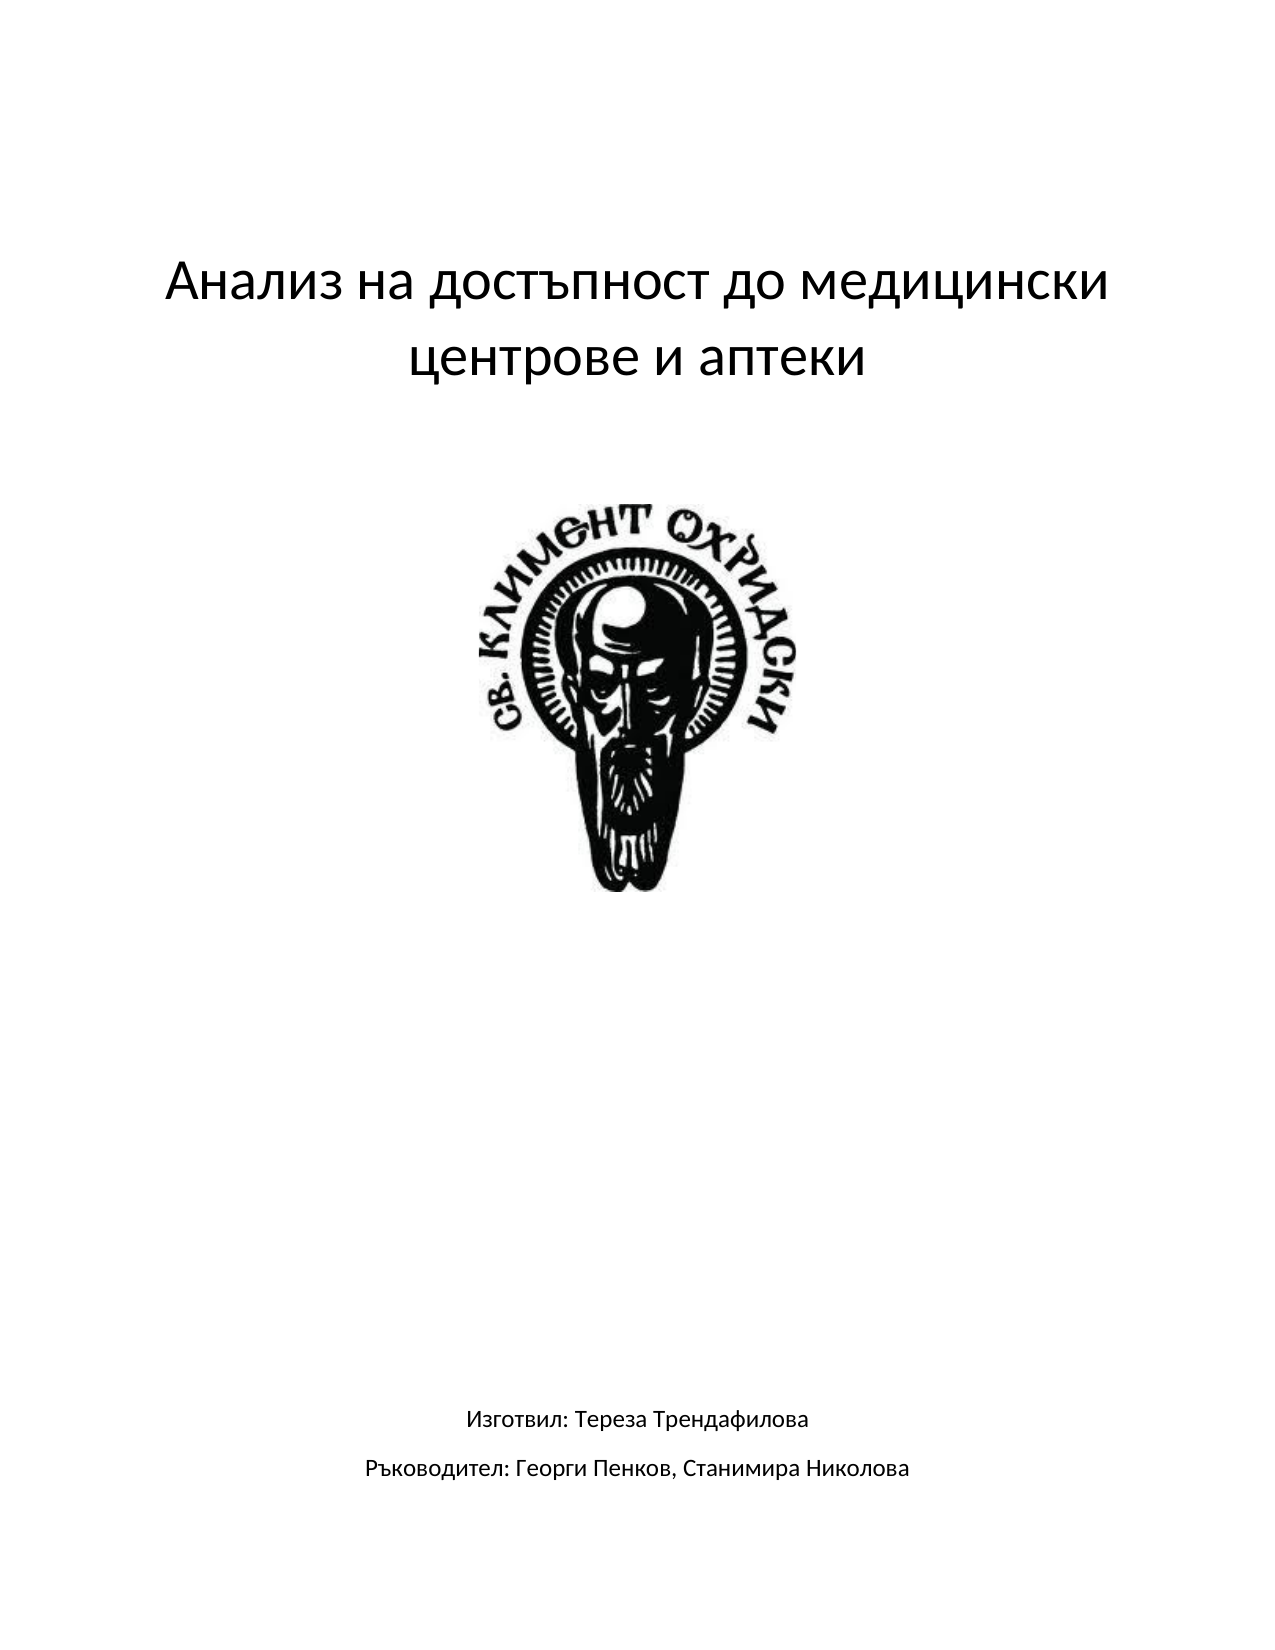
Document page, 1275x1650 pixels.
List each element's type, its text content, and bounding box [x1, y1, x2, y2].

text Ръководител: Георги Пенков, Станимира Николова [150, 1453, 1125, 1483]
text Изготвил: Тереза Трендафилова [150, 1403, 1125, 1434]
text Анализ на достъпност до медицински центрове и аптеки [150, 243, 1125, 390]
